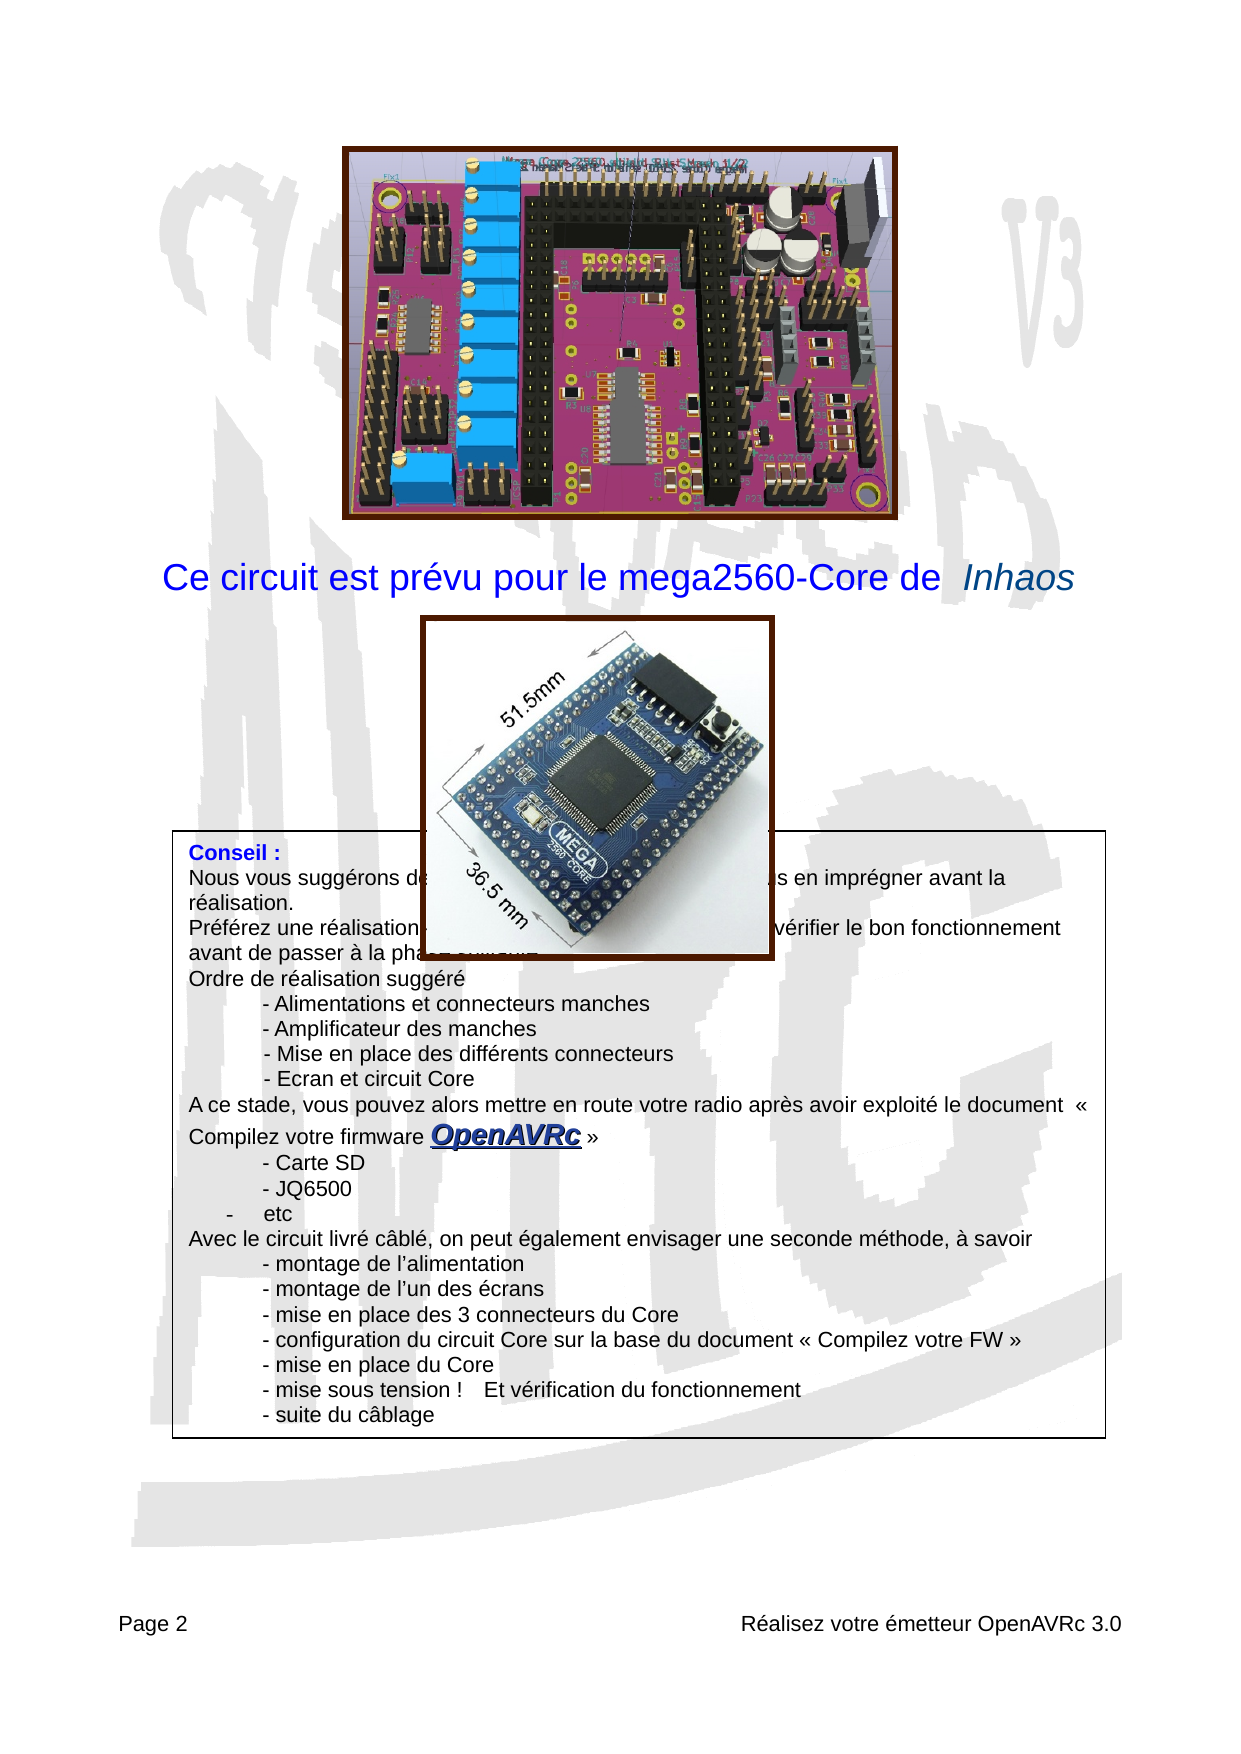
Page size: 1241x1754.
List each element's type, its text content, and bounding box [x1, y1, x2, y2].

list - Ecran et circuit Core [226, 1066, 1089, 1091]
text Nous vous suggérons de lire et relire ce document et de vous en imprégner avant la réalisation. [188, 864, 420, 915]
text - suite du câblage [188, 1402, 1089, 1428]
text - mise sous tension ! Et vérification du fonctionnement [188, 1377, 1089, 1402]
text - mise en place du Core [188, 1352, 1089, 1377]
text - Carte SD [188, 1150, 1089, 1175]
picture [427, 622, 768, 953]
text - mise en place des 3 connecteurs du Core [188, 1302, 1089, 1327]
text Préférez une réalisation « fonction par fonction » et tester et vérifier le bon fonctionnement avant de passer à la phase suivante. [188, 915, 1089, 965]
picture [349, 152, 892, 514]
text - montage de l’un des écrans [188, 1276, 1089, 1302]
list etc [226, 1201, 1089, 1226]
text - JQ6500 [188, 1175, 1089, 1201]
text Ordre de réalisation suggéré [188, 965, 1089, 991]
text A ce stade, vous pouvez alors mettre en route votre radio après avoir exploité le document « Compilez votre firmware OpenAVRc » [188, 1091, 1089, 1150]
text - Alimentations et connecteurs manches [188, 991, 1089, 1016]
text [775, 839, 1089, 864]
text Ce circuit est prévu pour le mega2560-Core de Inhaos [118, 555, 1122, 598]
text - montage de l’alimentation [188, 1251, 1089, 1276]
text Conseil : [188, 839, 420, 864]
list - Mise en place des différents connecteurs [226, 1041, 1089, 1066]
text - configuration du circuit Core sur la base du document « Compilez votre FW » [188, 1327, 1089, 1352]
text Nous vous suggérons de lire et relire ce document et de vous en imprégner avant la réalisation. [775, 864, 1089, 915]
text Avec le circuit livré câblé, on peut également envisager une seconde méthode, à savoir [188, 1226, 1089, 1251]
text - Amplificateur des manches [188, 1016, 1089, 1041]
